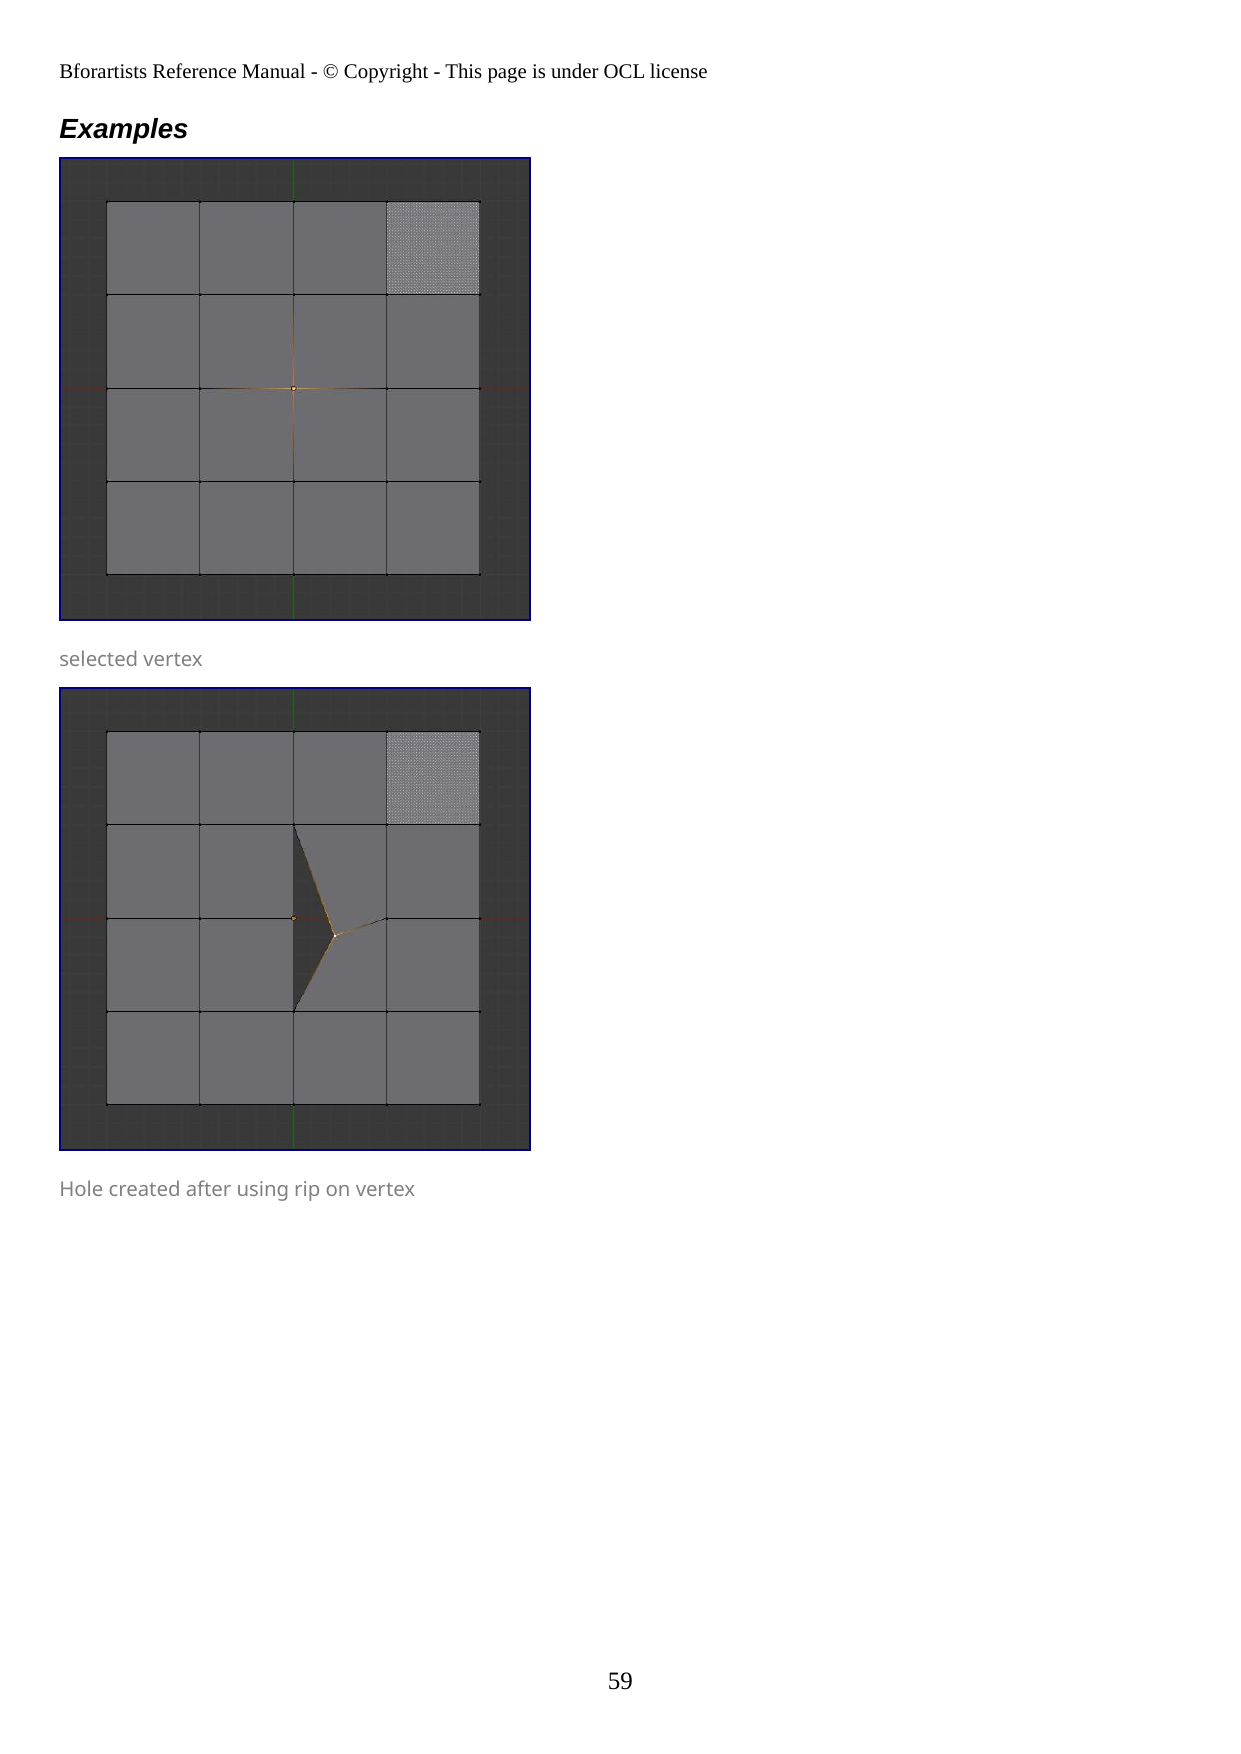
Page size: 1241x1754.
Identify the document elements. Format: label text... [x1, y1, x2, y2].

text Hole created after using rip on vertex [59, 1171, 1181, 1202]
subtitle Examples [59, 113, 1181, 144]
text selected vertex [59, 641, 1181, 672]
picture [61, 689, 529, 1149]
picture [61, 159, 529, 619]
